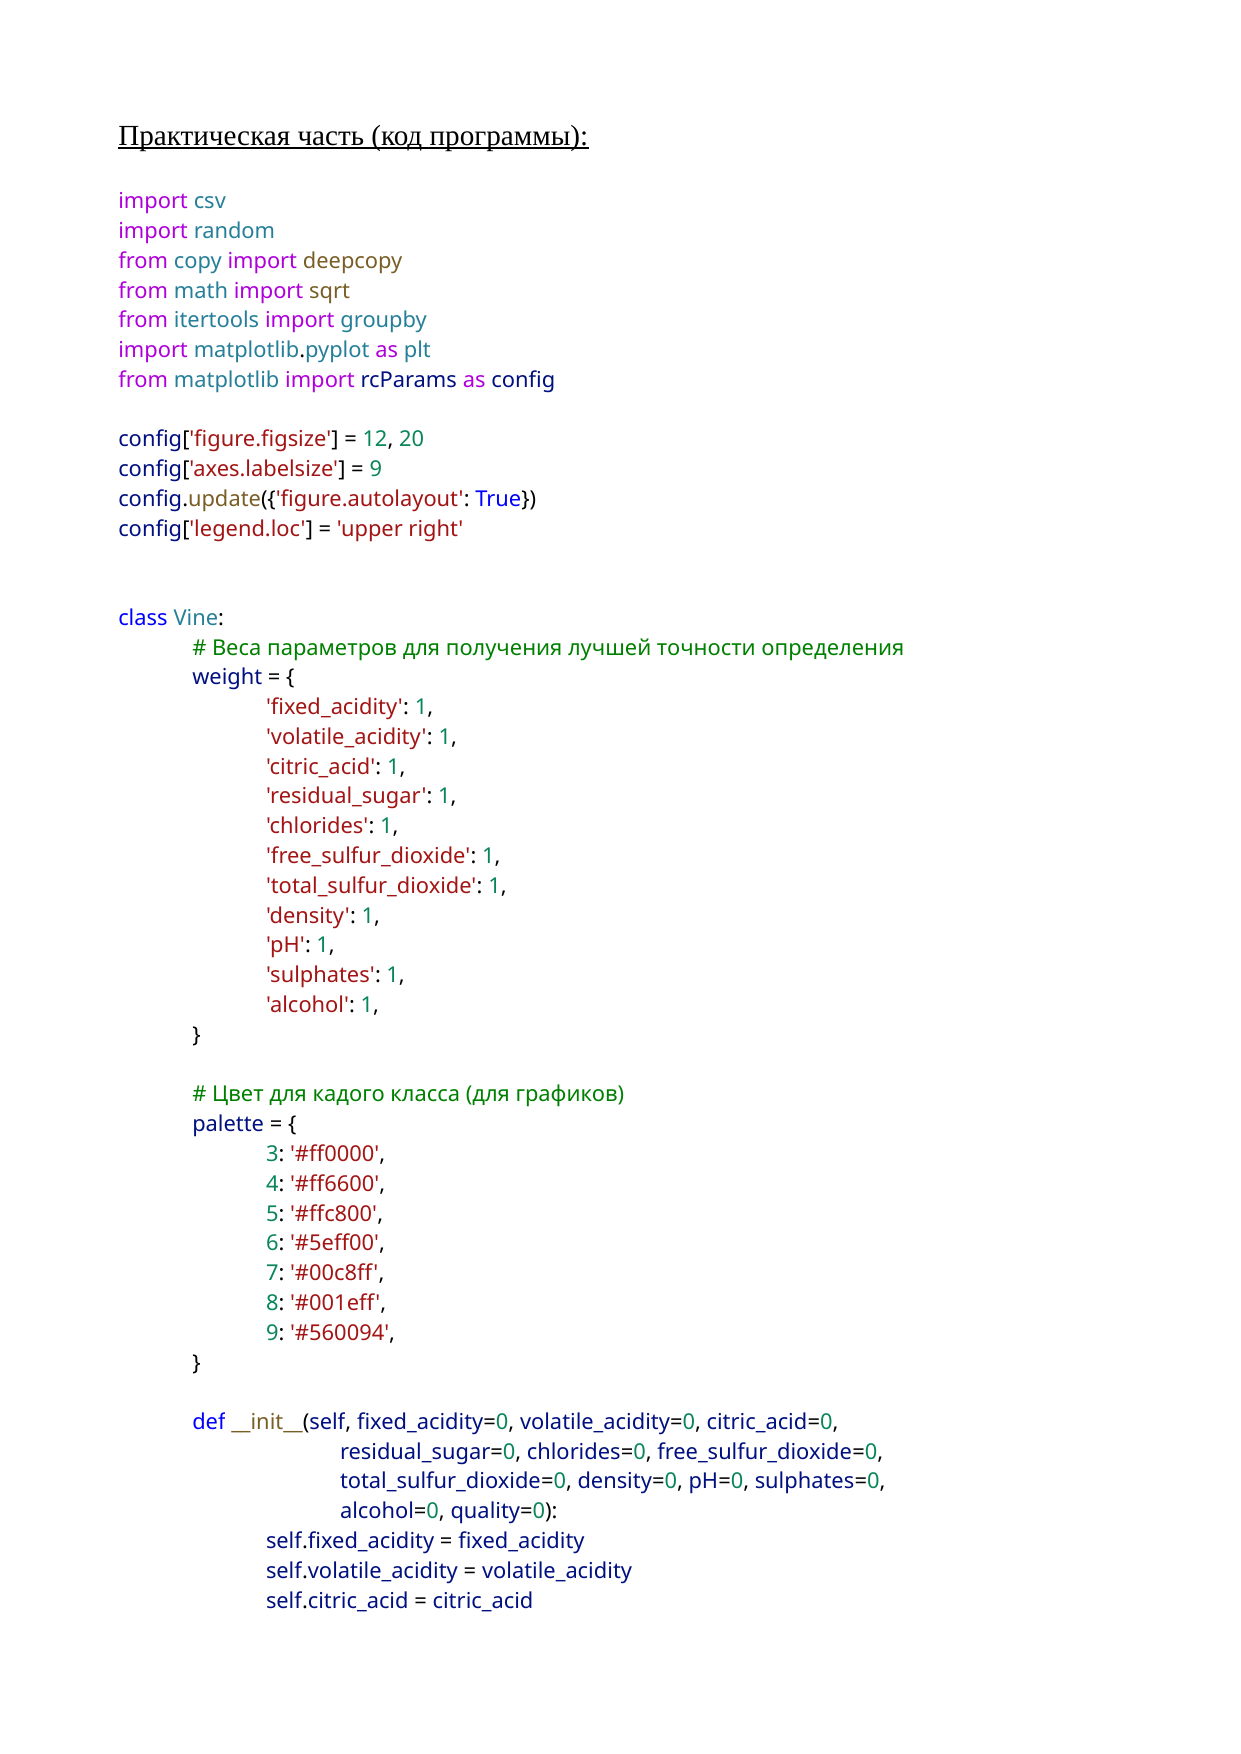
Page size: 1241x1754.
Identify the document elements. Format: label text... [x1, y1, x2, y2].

text import csv [118, 185, 1122, 215]
text 'chlorides': 1, [118, 810, 1122, 840]
text config.update({'figure.autolayout': True}) [118, 483, 1122, 513]
text Практическая часть (код программы): [118, 118, 1122, 152]
text total_sulfur_dioxide=0, density=0, pH=0, sulphates=0, [118, 1466, 1122, 1495]
text def __init__(self, fixed_acidity=0, volatile_acidity=0, citric_acid=0, [118, 1406, 1122, 1436]
text class Vine: [118, 602, 1122, 632]
text 4: '#ff6600', [118, 1168, 1122, 1197]
text from math import sqrt [118, 274, 1122, 304]
text 'sulphates': 1, [118, 959, 1122, 989]
text palette = { [118, 1108, 1122, 1138]
text 'alcohol': 1, [118, 989, 1122, 1019]
text 'density': 1, [118, 900, 1122, 929]
text self.fixed_acidity = fixed_acidity [118, 1525, 1122, 1555]
text 6: '#5eff00', [118, 1227, 1122, 1257]
text # Цвет для кадого класса (для графиков) [118, 1078, 1122, 1108]
text import matplotlib.pyplot as plt [118, 334, 1122, 364]
text import random [118, 215, 1122, 245]
text from copy import deepcopy [118, 245, 1122, 274]
text 5: '#ffc800', [118, 1197, 1122, 1227]
text self.citric_acid = citric_acid [118, 1585, 1122, 1614]
text from matplotlib import rcParams as config [118, 364, 1122, 394]
text 'residual_sugar': 1, [118, 781, 1122, 810]
text weight = { [118, 661, 1122, 691]
text 9: '#560094', [118, 1317, 1122, 1346]
text } [118, 1346, 1122, 1376]
text config['legend.loc'] = 'upper right' [118, 513, 1122, 543]
text 8: '#001eff', [118, 1287, 1122, 1317]
text config['axes.labelsize'] = 9 [118, 453, 1122, 483]
text self.volatile_acidity = volatile_acidity [118, 1555, 1122, 1585]
text alcohol=0, quality=0): [118, 1495, 1122, 1525]
text from itertools import groupby [118, 304, 1122, 334]
text config['figure.figsize'] = 12, 20 [118, 423, 1122, 453]
text 'citric_acid': 1, [118, 751, 1122, 781]
text 3: '#ff0000', [118, 1138, 1122, 1168]
text 'fixed_acidity': 1, [118, 691, 1122, 721]
text 'total_sulfur_dioxide': 1, [118, 870, 1122, 900]
text # Веса параметров для получения лучшей точности определения [118, 632, 1122, 661]
text 'volatile_acidity': 1, [118, 721, 1122, 751]
text 'free_sulfur_dioxide': 1, [118, 840, 1122, 870]
text 'pH': 1, [118, 929, 1122, 959]
text } [118, 1019, 1122, 1049]
text residual_sugar=0, chlorides=0, free_sulfur_dioxide=0, [118, 1436, 1122, 1466]
text 7: '#00c8ff', [118, 1257, 1122, 1287]
